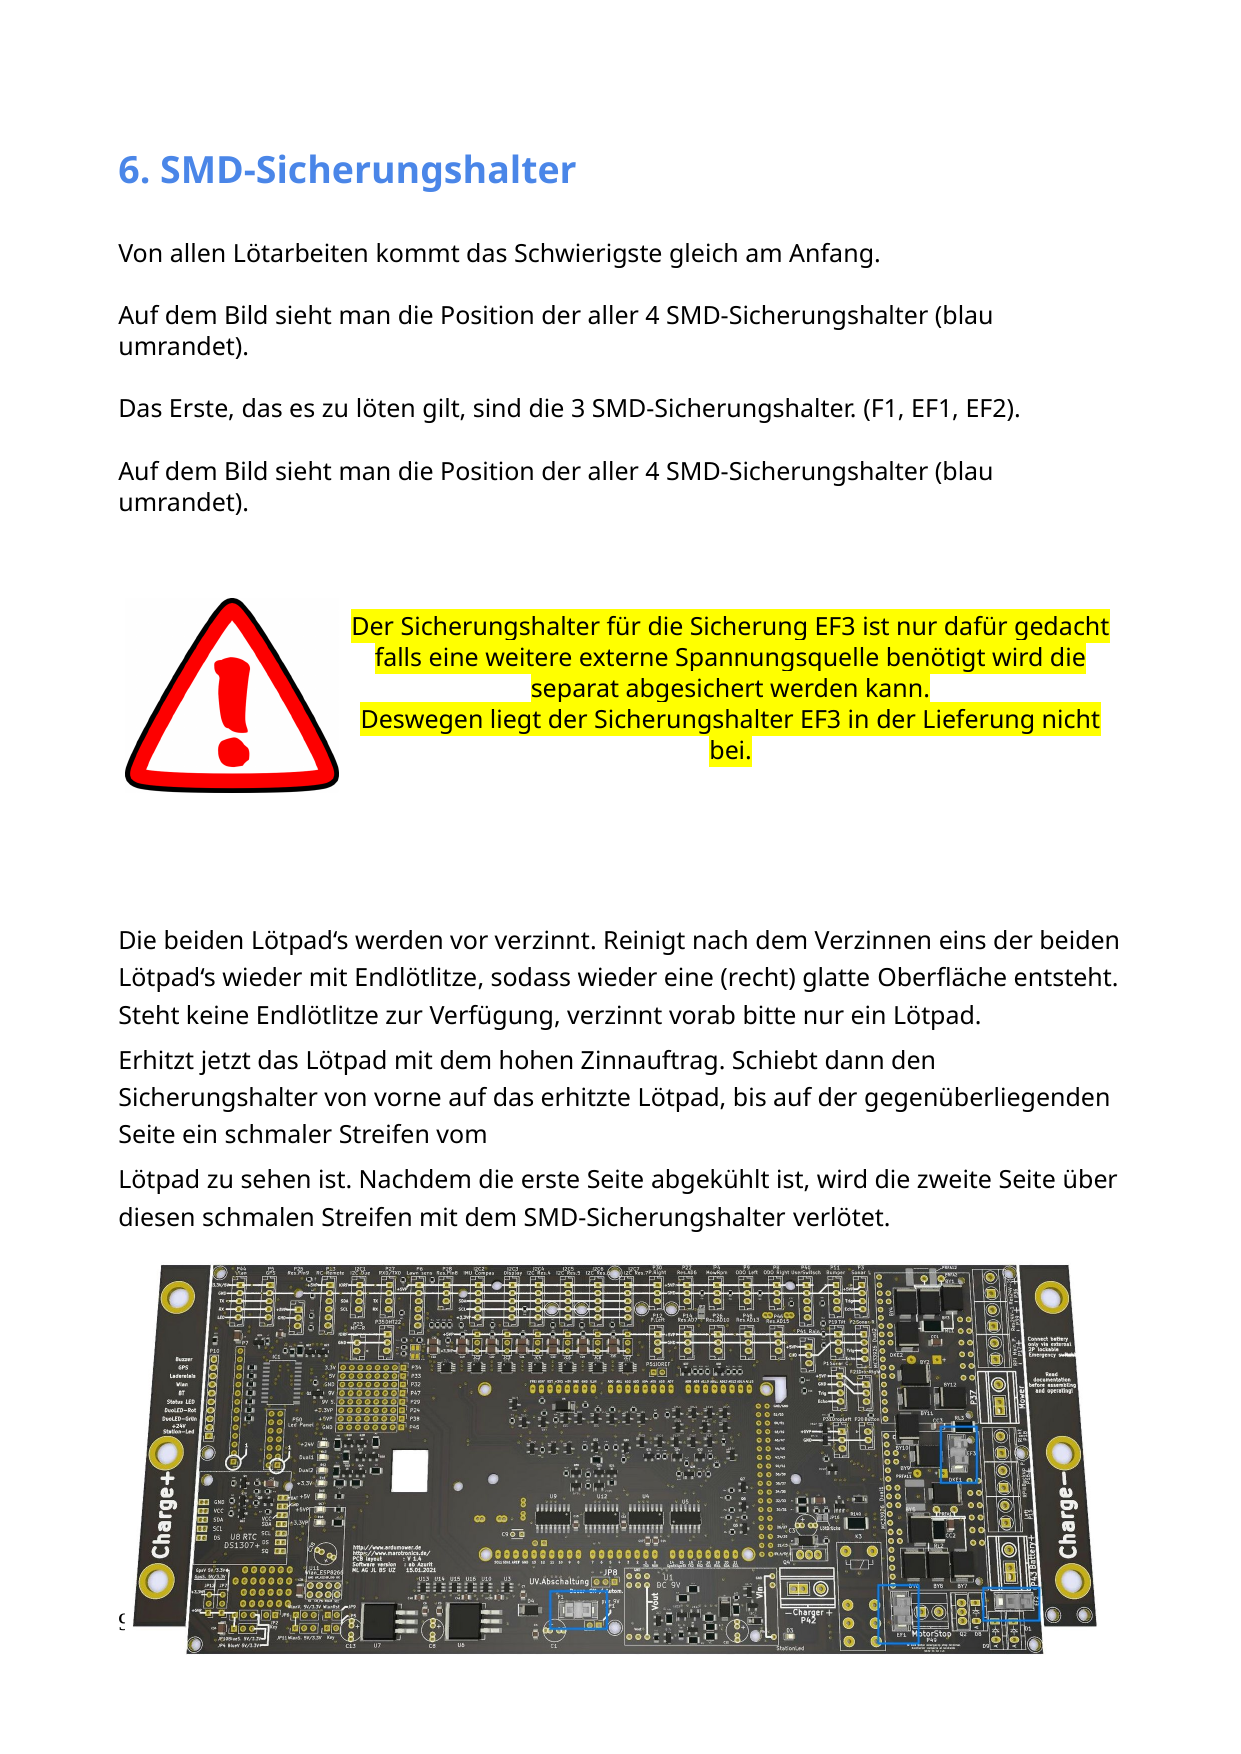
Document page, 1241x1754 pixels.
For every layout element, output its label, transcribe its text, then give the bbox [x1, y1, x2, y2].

text Der Sicherungshalter für die Sicherung EF3 ist nur dafür gedacht falls eine weitere externe Spannungsquelle benötigt wird die separat abgesichert werden kann. Deswegen liegt der Sicherungshalter EF3 in der Lieferung nicht bei. [339, 611, 1122, 766]
text Die beiden Lötpad‘s werden vor verzinnt. Reinigt nach dem Verzinnen eins der beiden Lötpad‘s wieder mit Endlötlitze, sodass wieder eine (recht) glatte Oberfläche entsteht. Steht keine Endlötlitze zur Verfügung, verzinnt vorab bitte nur ein Lötpad. [118, 920, 1122, 1032]
text Erhitzt jetzt das Lötpad mit dem hohen Zinnauftrag. Schiebt dann den Sicherungshalter von vorne auf das erhitzte Lötpad, bis auf der gegenüberliegenden Seite ein schmaler Streifen vom [118, 1039, 1122, 1151]
text Lötpad zu sehen ist. Nachdem die erste Seite abgekühlt ist, wird die zweite Seite über diesen schmalen Streifen mit dem SMD-Sicherungshalter verlötet. [118, 1159, 1122, 1233]
subtitle 6. SMD-Sicherungshalter [118, 143, 1122, 194]
picture [124, 1253, 1110, 1668]
picture [125, 598, 339, 793]
text Von allen Lötarbeiten kommt das Schwierigste gleich am Anfang. Auf dem Bild sieht man die Position der aller 4 SMD-Sicherungshalter (blau umrandet). Das Erste, das es zu löten gilt, sind die 3 SMD-Sicherungshalter. (F1, EF1, EF2). Auf dem Bild sieht man die Position der aller 4 SMD-Sicherungshalter (blau umrandet). [118, 238, 1122, 517]
